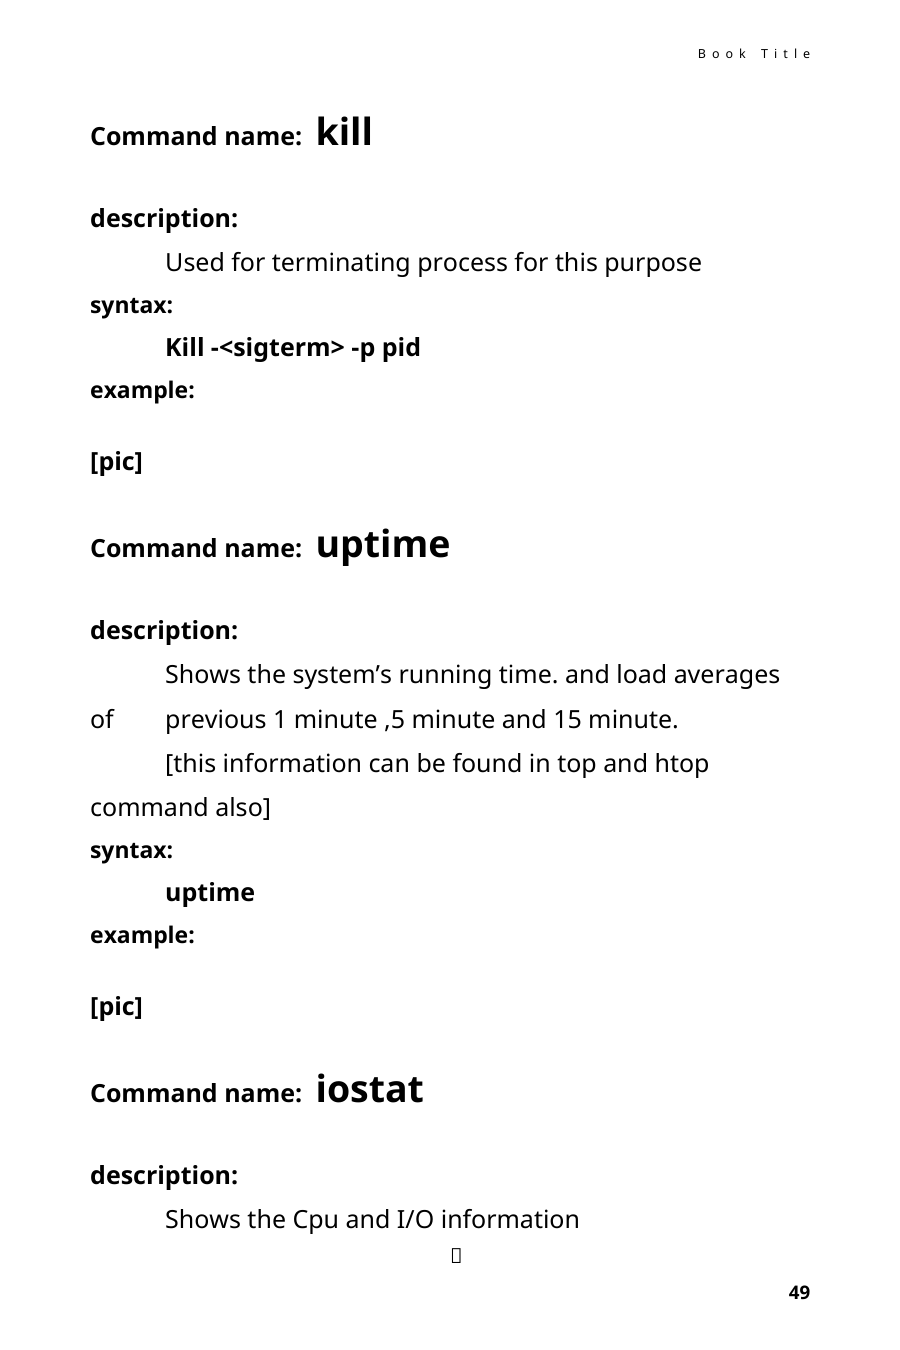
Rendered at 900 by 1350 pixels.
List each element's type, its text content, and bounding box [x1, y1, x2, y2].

text syntax: [90, 289, 810, 320]
text Shows the Cpu and I/O information [90, 1202, 810, 1236]
text uptime [90, 875, 810, 909]
text [pic] [90, 989, 810, 1023]
text Shows the system’s running time. and load averages of previous 1 minute ,5 minute and 15 minute. [90, 657, 810, 735]
text example: [90, 919, 810, 950]
text Command name: uptime [90, 517, 810, 568]
text [pic] [90, 444, 810, 478]
text description: [90, 201, 810, 234]
text Used for terminating process for this purpose [90, 245, 810, 279]
text [this information can be found in top and htop command also] [90, 746, 810, 824]
text example: [90, 374, 810, 405]
text Command name: kill [90, 105, 810, 156]
text Kill -<sigterm> -p pid [90, 330, 810, 364]
text syntax: [90, 834, 810, 865]
text description: [90, 613, 810, 647]
text description: [90, 1158, 810, 1192]
text Command name: iostat [90, 1062, 810, 1113]
